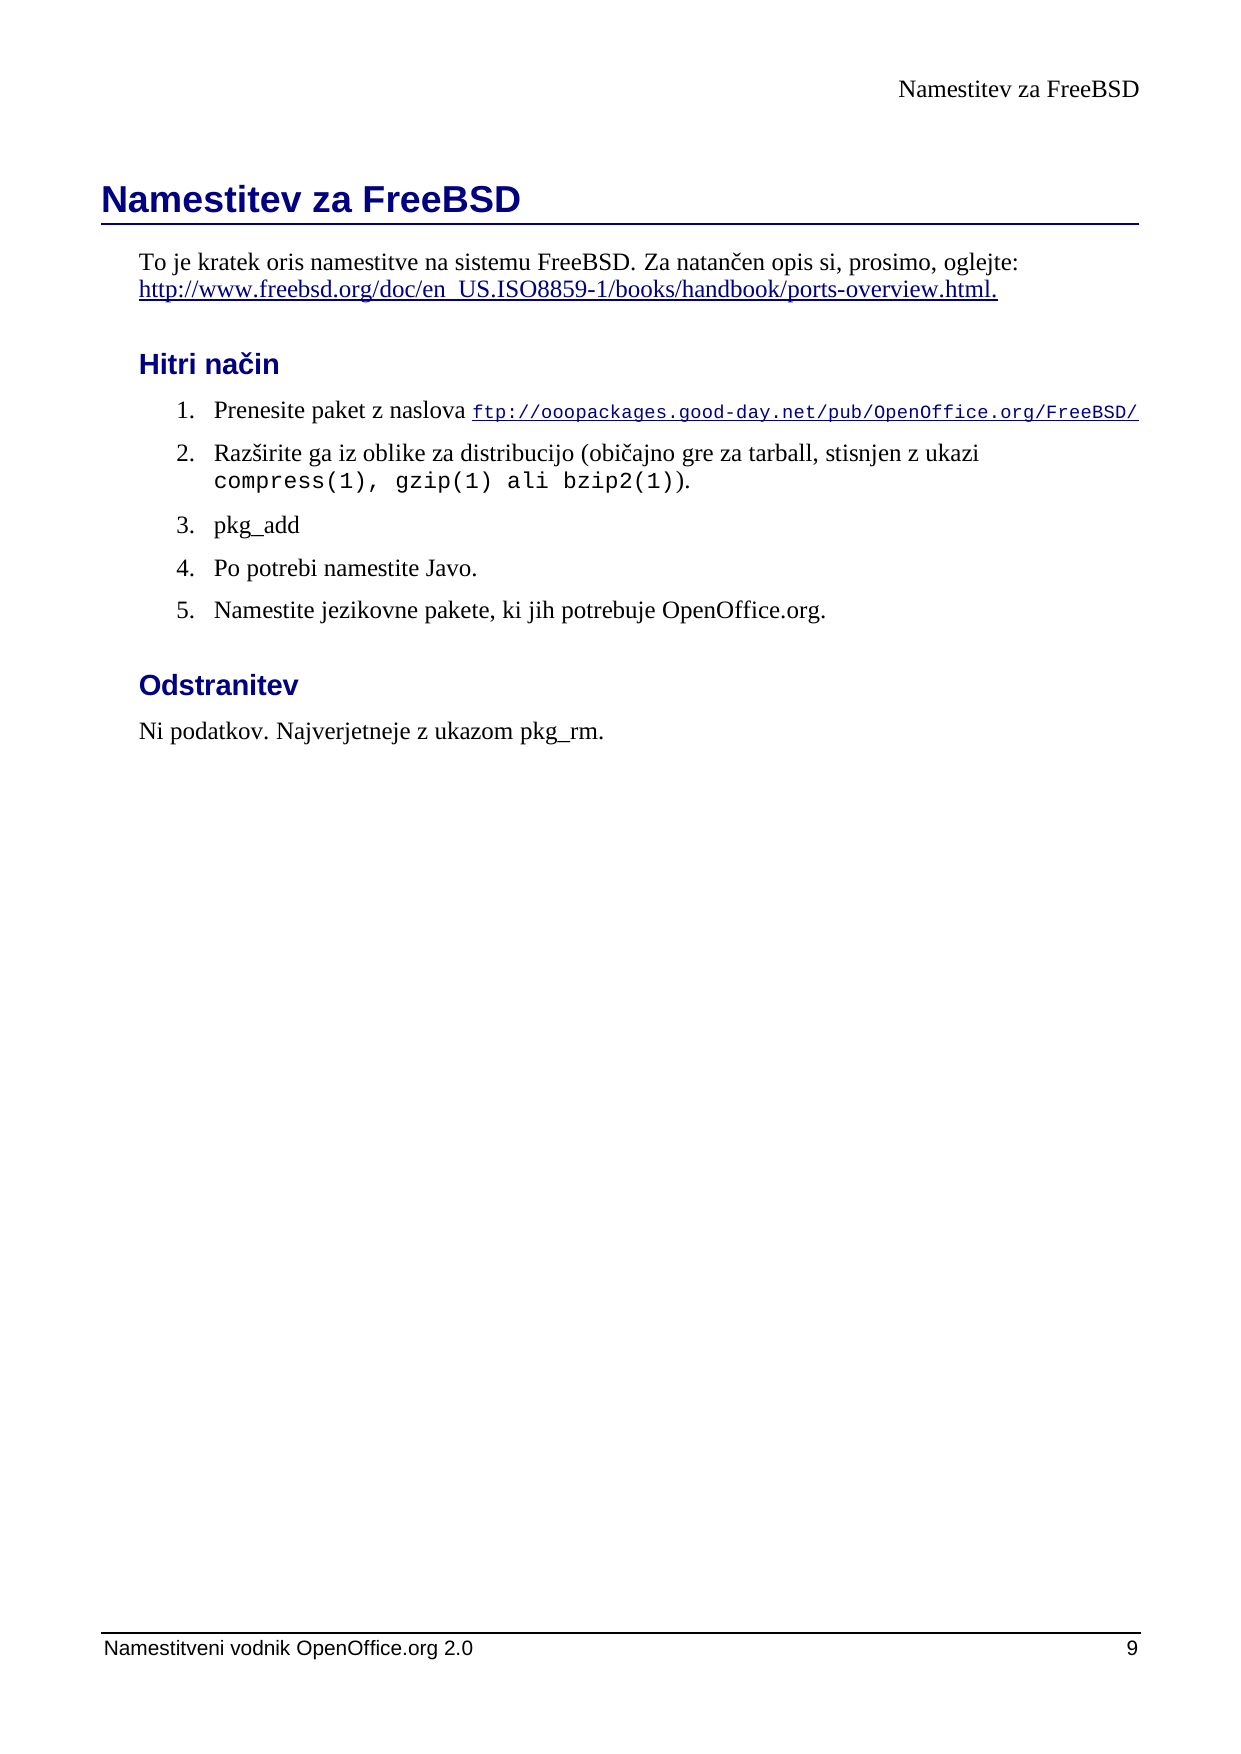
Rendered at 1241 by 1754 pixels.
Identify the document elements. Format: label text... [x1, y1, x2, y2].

list Po potrebi namestite Javo. [176, 554, 1139, 582]
subtitle Odstranitev [138, 669, 1139, 702]
subtitle Namestitev za FreeBSD [101, 179, 1139, 223]
text To je kratek oris namestitve na sistemu FreeBSD. Za natančen opis si, prosimo, oglejte: http://www.freebsd.org/doc/en_US.ISO8859-1/books/handbook/ports-overview.html. [138, 247, 1139, 303]
list Namestite jezikovne pakete, ki jih potrebuje OpenOffice.org. [176, 596, 1139, 624]
text Ni podatkov. Najverjetneje z ukazom pkg_rm. [138, 717, 1139, 745]
list pkg_add [176, 511, 1139, 539]
subtitle Hitri način [138, 348, 1139, 381]
list Razširite ga iz oblike za distribucijo (običajno gre za tarball, stisnjen z ukazi compress(1), gzip(1) ali bzip2(1)). [176, 438, 1139, 496]
list Prenesite paket z naslova ftp://ooopackages.good-day.net/pub/OpenOffice.org/FreeBSD/ [176, 396, 1139, 424]
